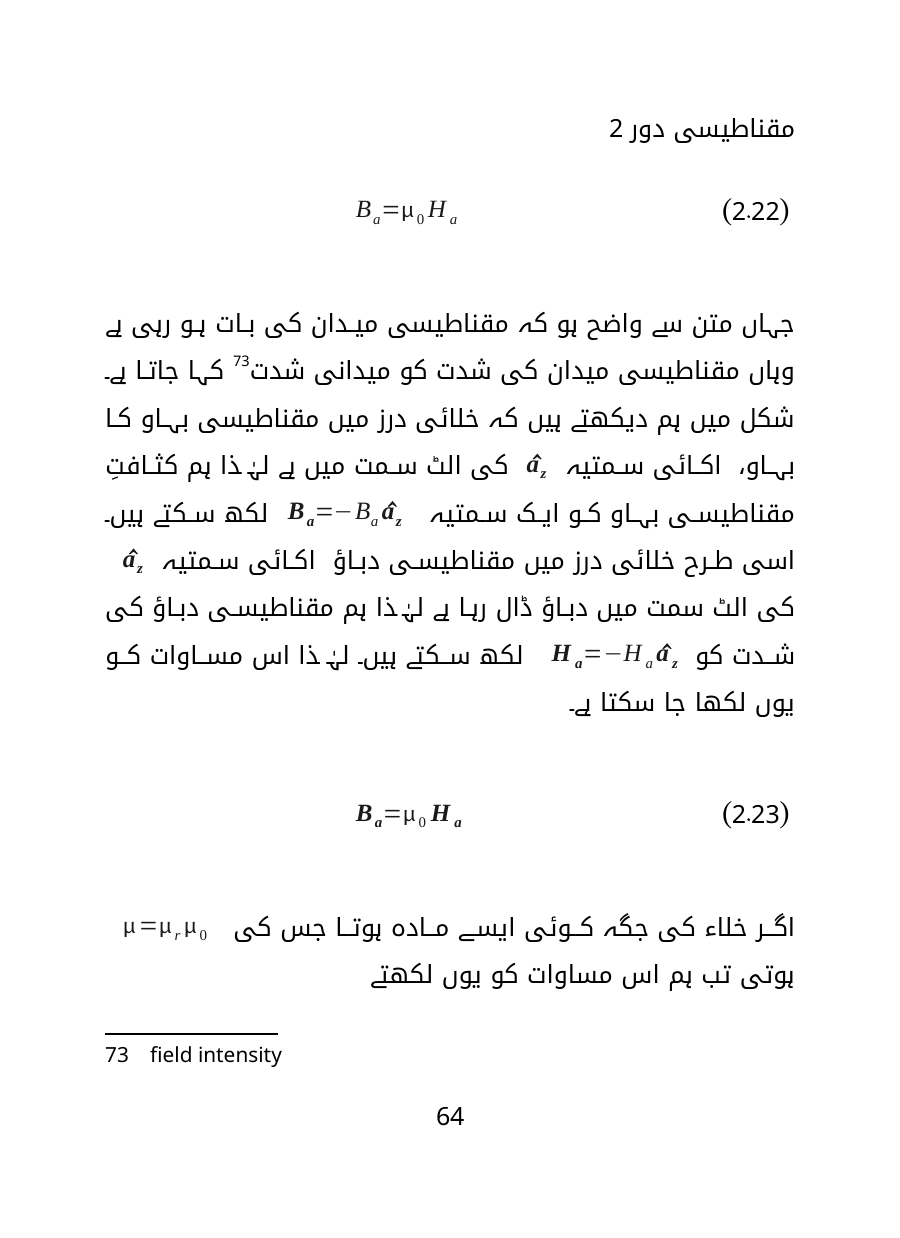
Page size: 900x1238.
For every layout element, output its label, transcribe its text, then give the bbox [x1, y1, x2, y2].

text field intensity [105, 1040, 795, 1068]
table_header [105, 786, 702, 857]
table_header [105, 183, 699, 254]
table_header (2.22) [699, 183, 795, 254]
text اگر خلاء کی جگہ کوئی ایسے مادہ ہوتا جس کی ہوتی تب ہم اس مساوات کو یوں لکھتے [105, 904, 795, 999]
text جہاں متن سے واضح ہو کہ مقناطیسی میدان کی بات ہو رہی ہے وہاں مقناطیسی میدان کی شدت کو میدانی شدت کہا جاتا ہے۔ شکل میں ہم دیکھتے ہیں کہ خلائی درز میں مقناطیسی بہاو کا بہاو، اکائی سمتیہکی الٹ سمت میں ہے لہٰذا ہم کثافتِ مقناطیسی بہاو کو ایک سمتیہ لکھ سکتے ہیں۔ اسی طرح خلائی درز میں مقناطیسی دباؤ اکائی سمتیہکی الٹ سمت میں دباؤ ڈال رہا ہے لہٰذا ہم مقناطیسی دباؤ کی شدت کو لکھ سکتے ہیں۔ لہٰذا اس مساوات کو یوں لکھا جا سکتا ہے۔ [105, 300, 795, 727]
table_header (2.23) [702, 786, 795, 857]
